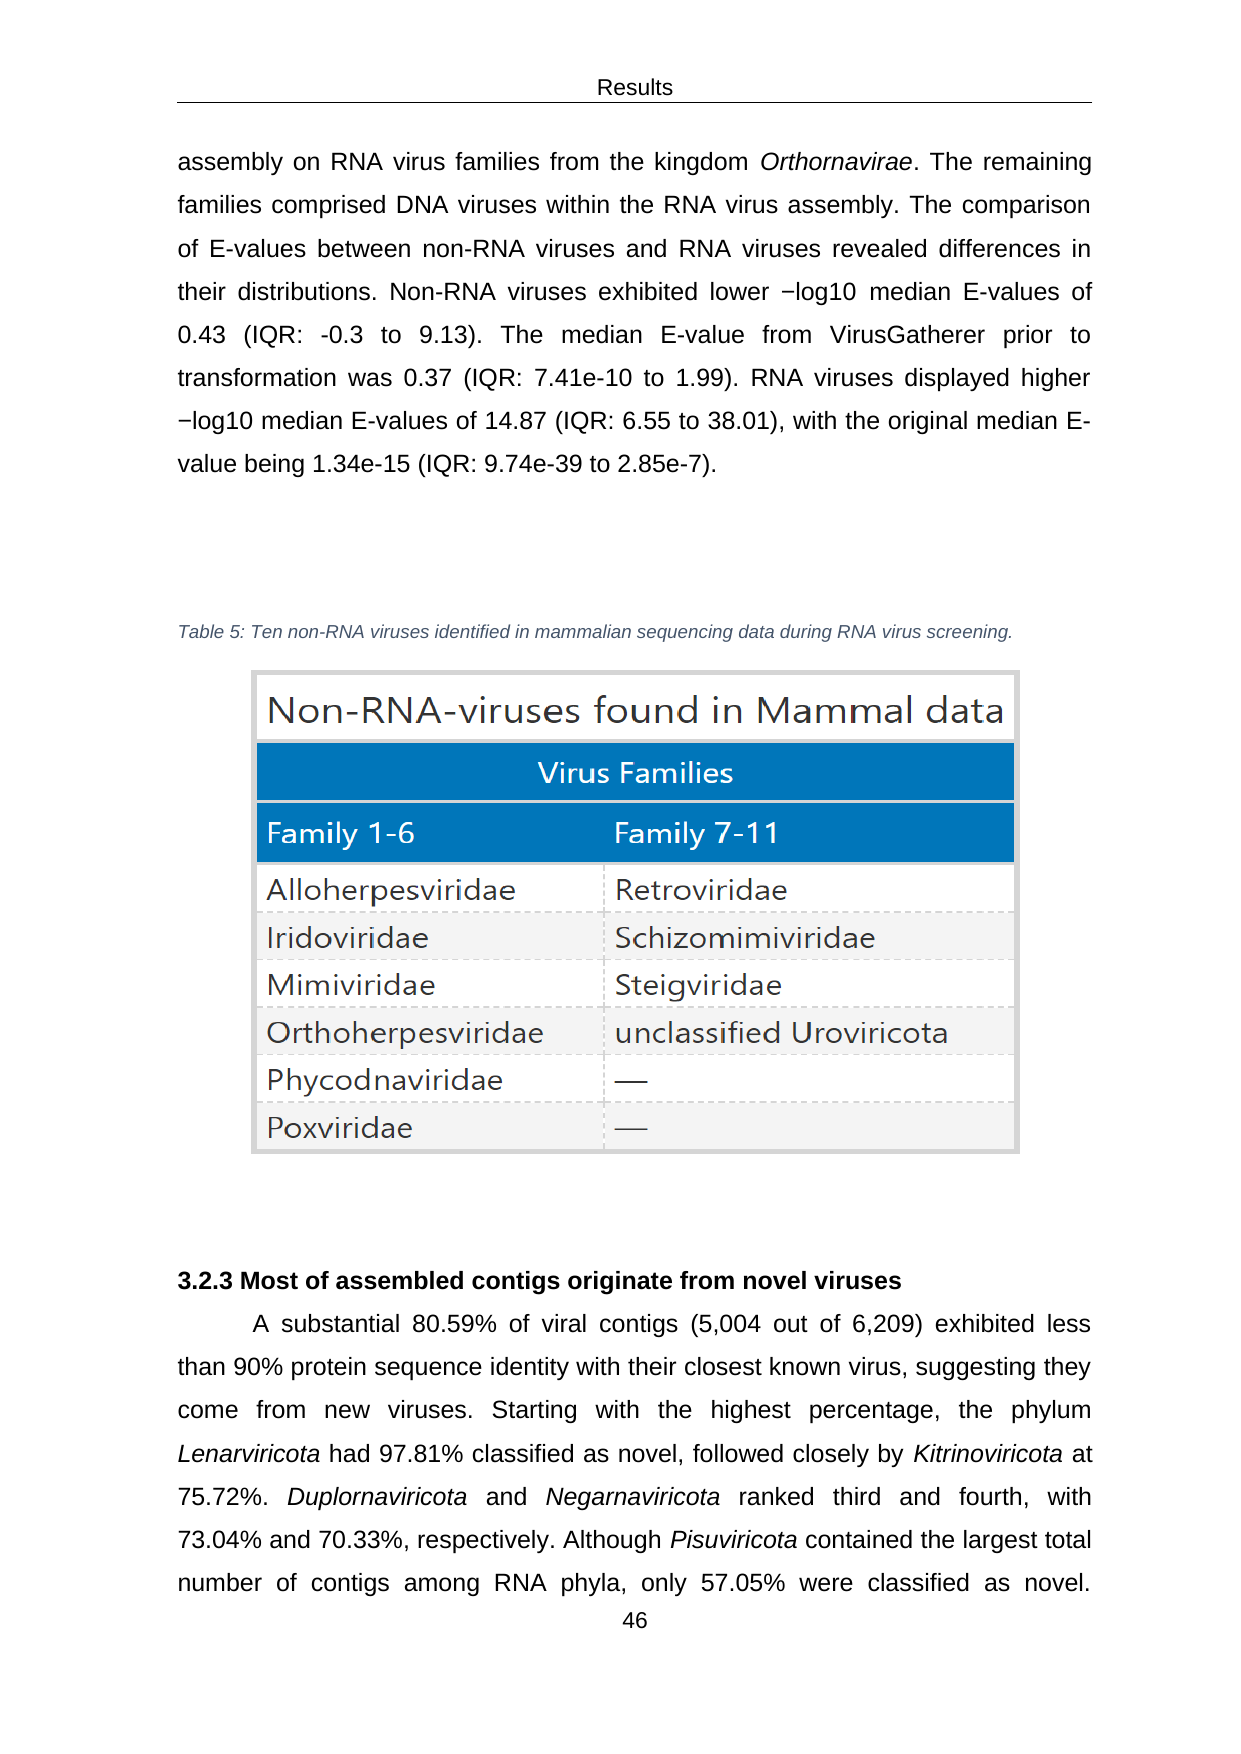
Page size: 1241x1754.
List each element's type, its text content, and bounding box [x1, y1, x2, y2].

subtitle 3.2.3 Most of assembled contigs originate from novel viruses [177, 1266, 1092, 1295]
text assembly on RNA virus families from the kingdom Orthornavirae. The remaining families comprised DNA viruses within the RNA virus assembly. The comparison of E-values between non-RNA viruses and RNA viruses revealed differences in their distributions. Non-RNA viruses exhibited lower −log10 ​median E-values of 0.43 (IQR: -0.3 to 9.13). The median E-value from VirusGatherer prior to transformation was 0.37 (IQR: 7.41e-10 to 1.99). RNA viruses displayed higher −log10​ median E-values of 14.87 (IQR: 6.55 to 38.01), with the original median E-value being 1.34e-15 (IQR: 9.74e-39 to 2.85e-7). [177, 147, 1092, 478]
text Table 5: Ten non-RNA viruses identified in mammalian sequencing data during RNA virus screening. [177, 621, 1092, 643]
text A substantial 80.59% of viral contigs (5,004 out of 6,209) exhibited less than 90% protein sequence identity with their closest known virus, suggesting they come from new viruses. Starting with the highest percentage, the phylum Lenarviricota had 97.81% classified as novel, followed closely by Kitrinoviricota at 75.72%. Duplornaviricota and Negarnaviricota ranked third and fourth, with 73.04% and 70.33%, respectively. Although Pisuviricota contained the largest total number of contigs among RNA phyla, only 57.05% were classified as novel. [177, 1309, 1092, 1597]
